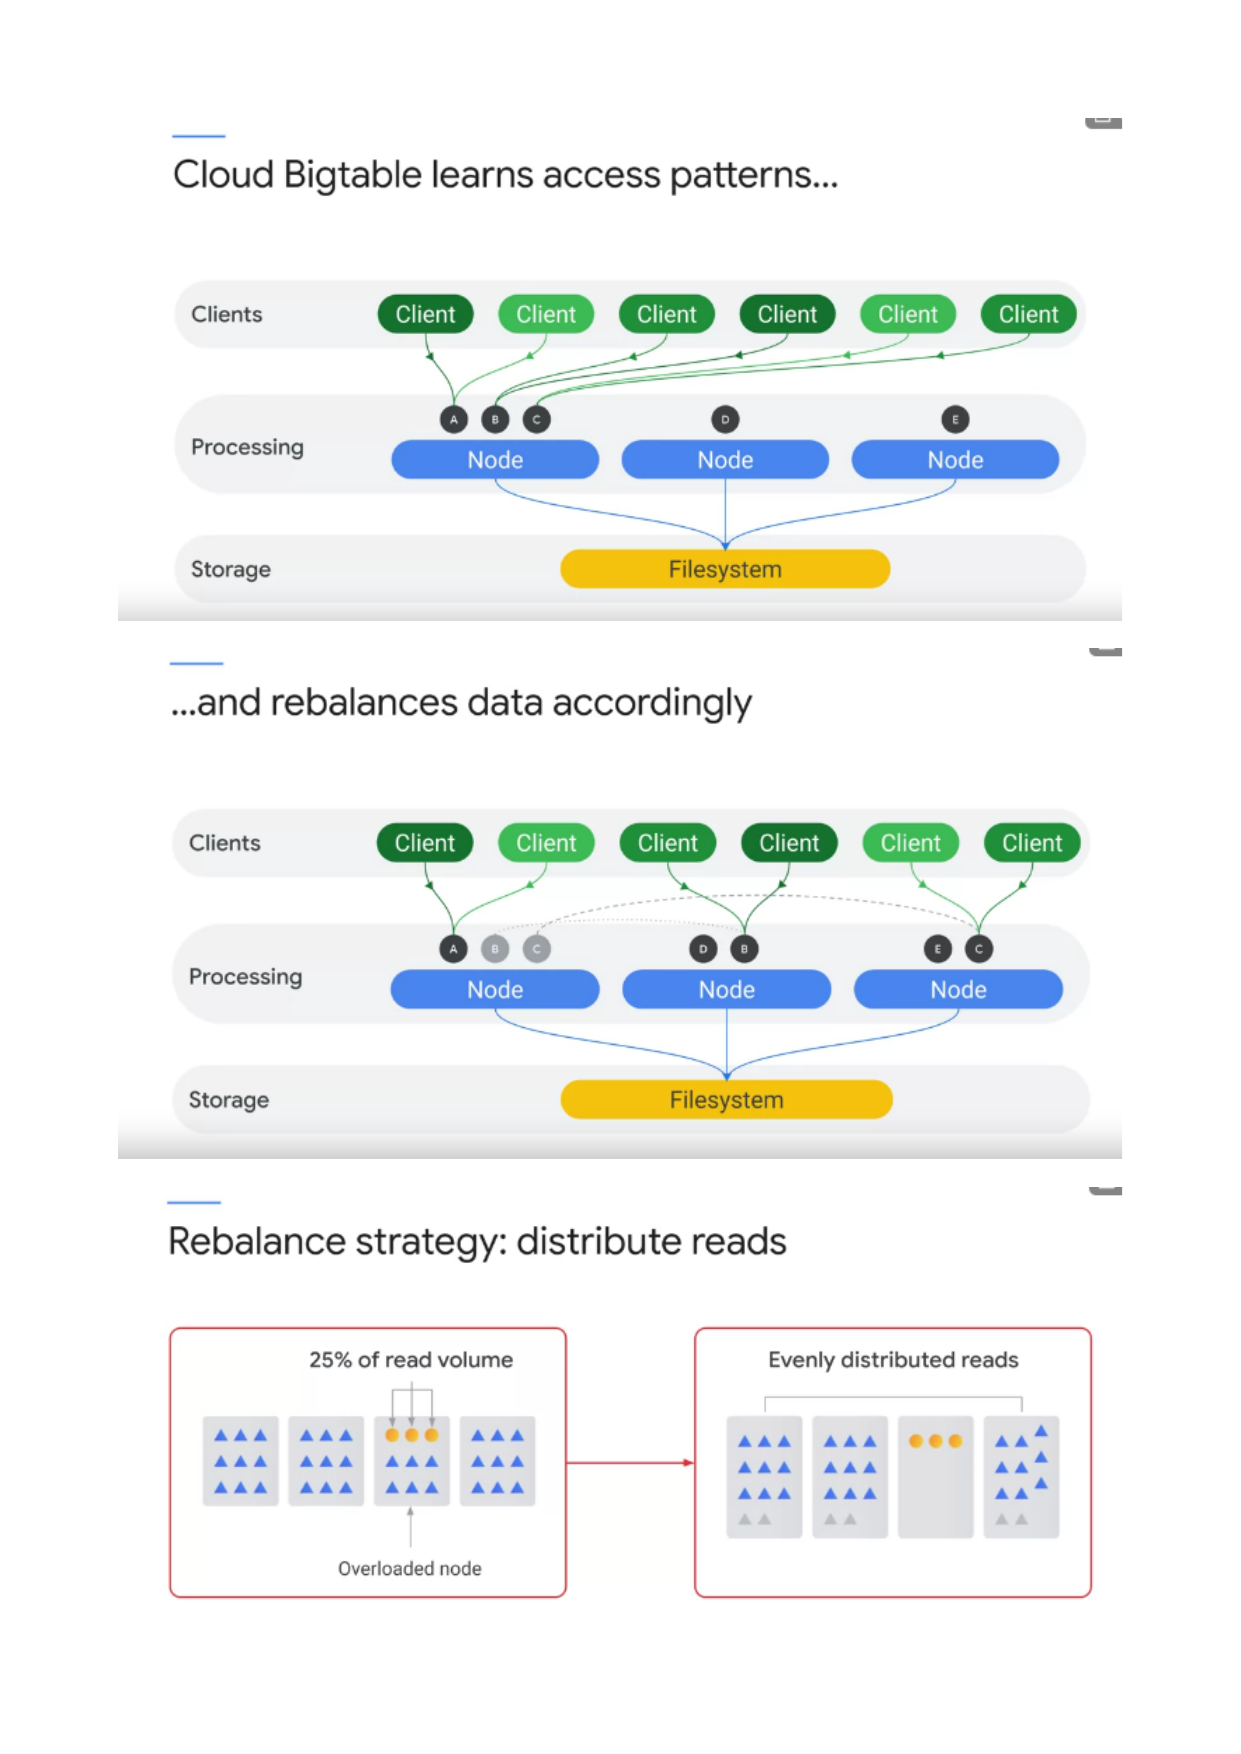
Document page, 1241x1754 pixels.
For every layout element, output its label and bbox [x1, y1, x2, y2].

picture [118, 648, 1123, 1159]
picture [118, 1187, 1123, 1636]
picture [118, 118, 1123, 621]
